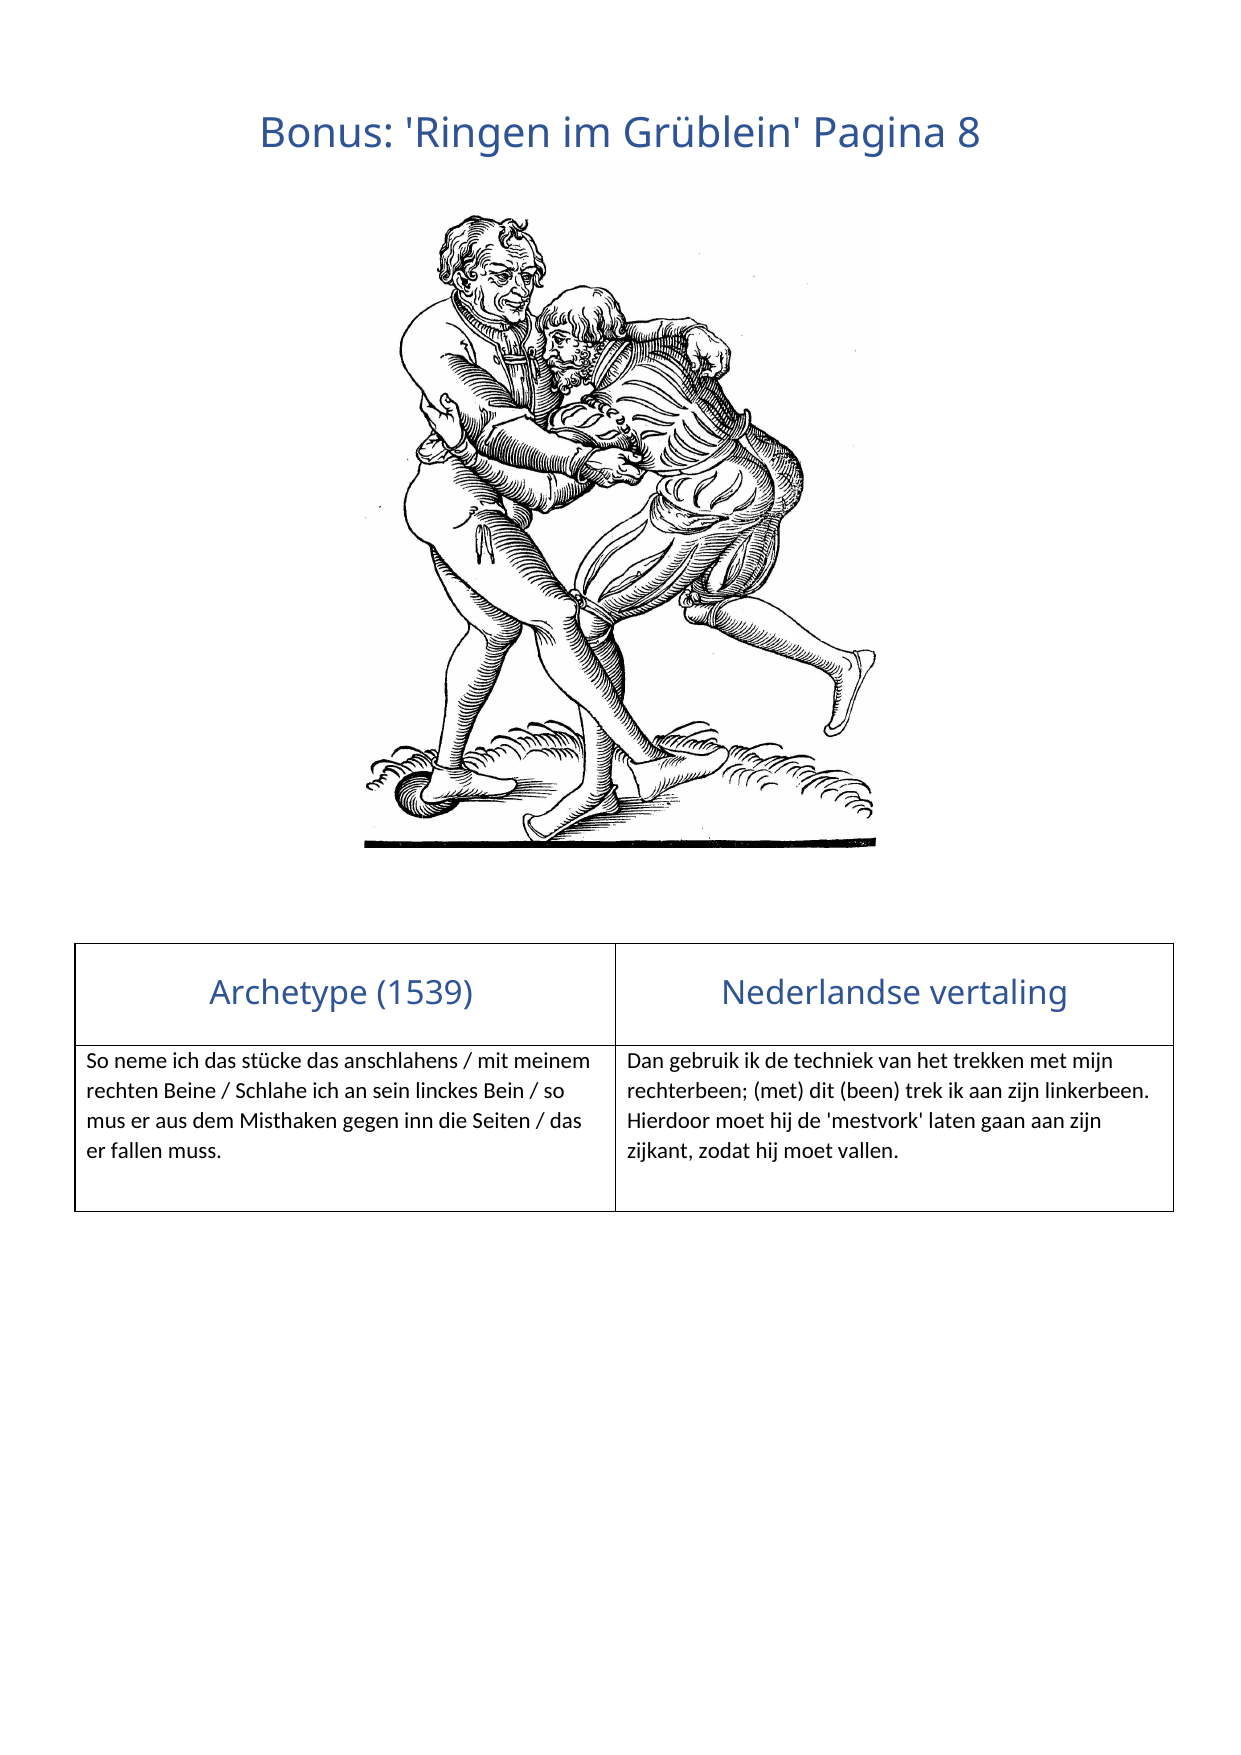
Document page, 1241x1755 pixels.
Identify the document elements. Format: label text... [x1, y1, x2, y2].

picture [364, 163, 876, 848]
table_cell Dan gebruik ik de techniek van het trekken met mijn rechterbeen; (met) dit (been) trek ik aan zijn linkerbeen. Hierdoor moet hij de 'mestvork' laten gaan aan zijn zijkant, zodat hij moet vallen. [616, 1046, 1173, 1211]
table_header Nederlandse vertaling [616, 944, 1173, 1045]
table_cell So neme ich das stücke das anschlahens / mit meinem rechten Beine / Schlahe ich an sein linckes Bein / so mus er aus dem Misthaken gegen inn die Seiten / das er fallen muss. [76, 1046, 615, 1211]
subtitle Bonus: 'Ringen im Grüblein' Pagina 8 [75, 103, 1165, 160]
table_header Archetype (1539) [76, 944, 615, 1045]
